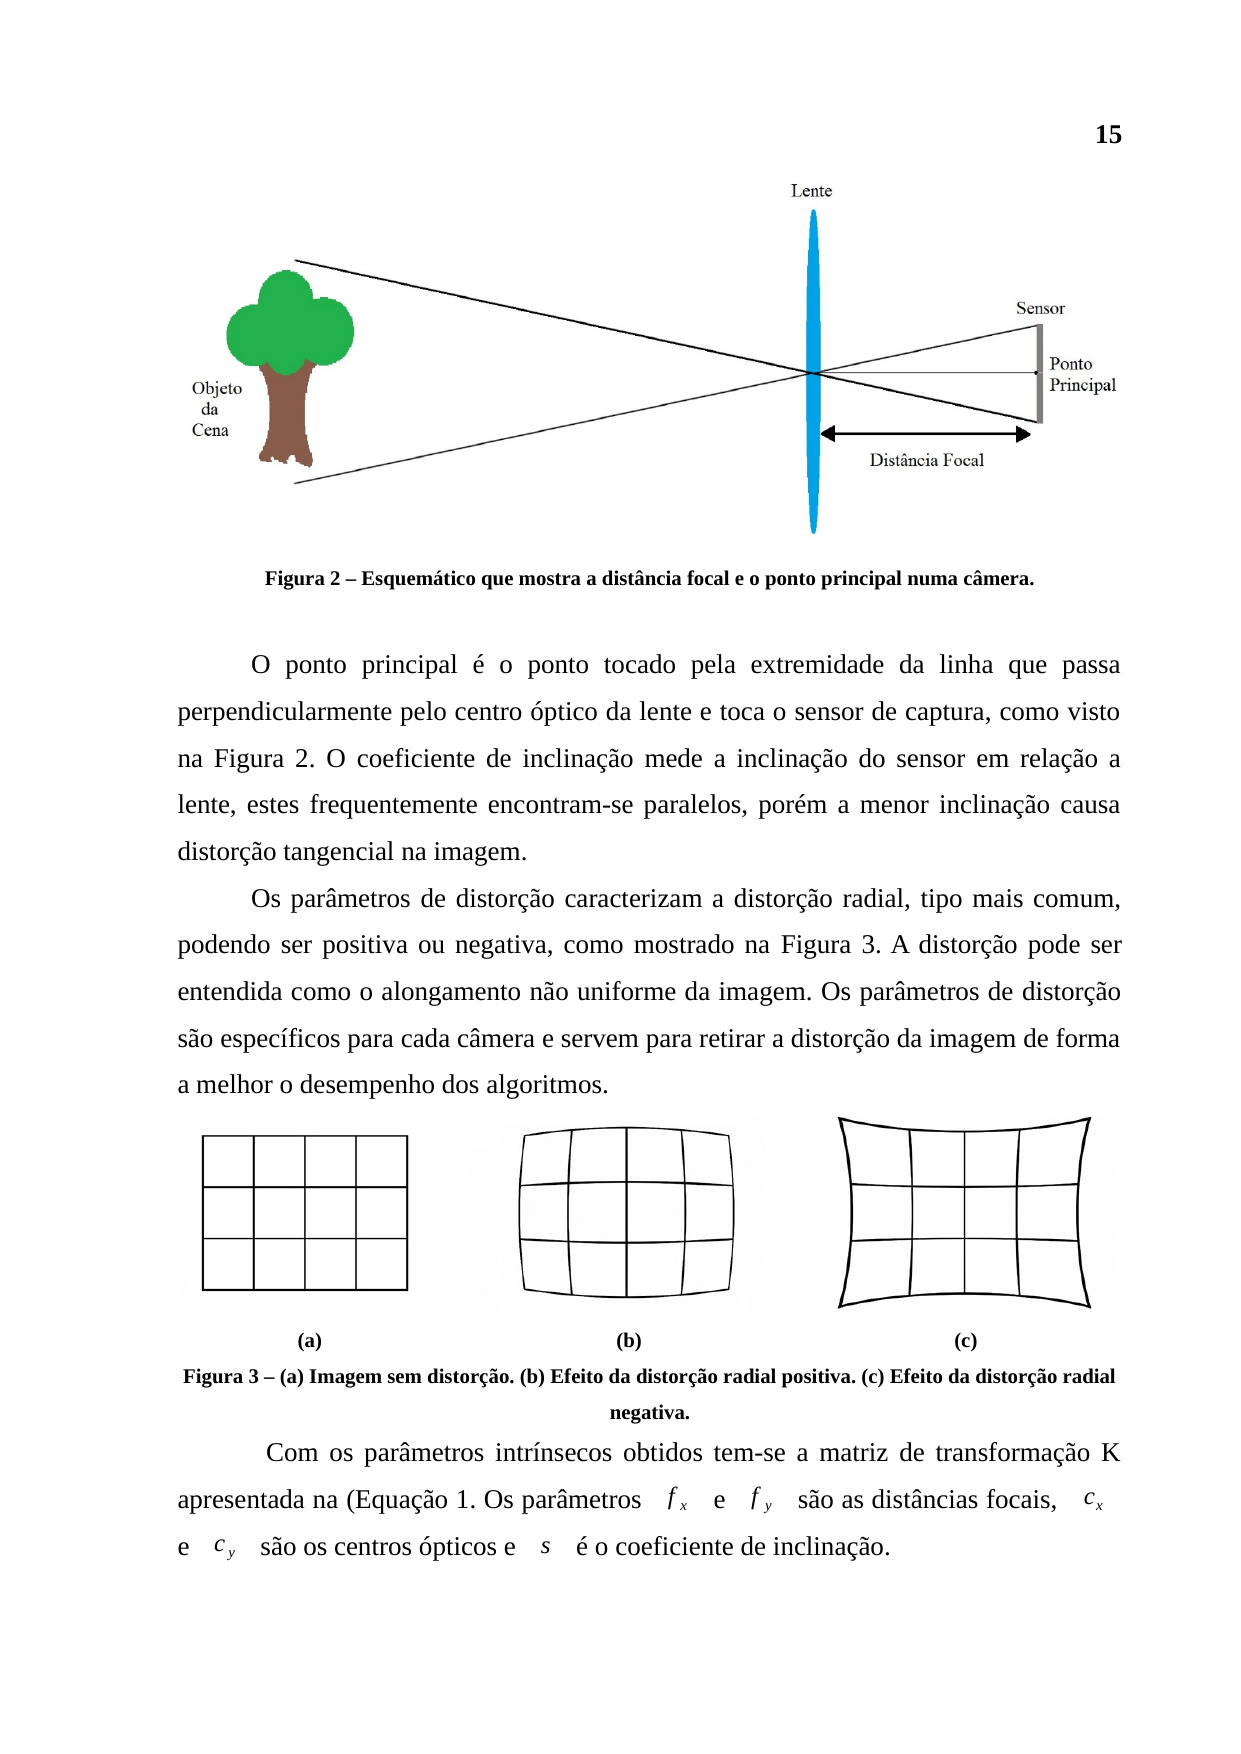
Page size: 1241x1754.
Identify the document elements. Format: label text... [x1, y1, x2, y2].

text O ponto principal é o ponto tocado pela extremidade da linha que passa perpendicularmente pelo centro óptico da lente e toca o sensor de captura, como visto na Figura 2. O coeficiente de inclinação mede a inclinação do sensor em relação a lente, estes frequentemente encontram-se paralelos, porém a menor inclinação causa distorção tangencial na imagem. [177, 648, 1122, 866]
picture [177, 1115, 1123, 1313]
text Figura 2 – Esquemático que mostra a distância focal e o ponto principal numa câmera. [177, 566, 1122, 590]
picture [177, 177, 1123, 551]
list (b) (c) [297, 1328, 1122, 1352]
text Os parâmetros de distorção caracterizam a distorção radial, tipo mais comum, podendo ser positiva ou negativa, como mostrado na Figura 3. A distorção pode ser entendida como o alongamento não uniforme da imagem. Os parâmetros de distorção são específicos para cada câmera e servem para retirar a distorção da imagem de forma a melhor o desempenho dos algoritmos. [177, 882, 1122, 1099]
text Figura 3 – (a) Imagem sem distorção. (b) Efeito da distorção radial positiva. (c) Efeito da distorção radial negativa. [177, 1364, 1122, 1424]
text Com os parâmetros intrínsecos obtidos tem-se a matriz de transformação K apresentada na (Equação 1. Os parâmetros e são as distâncias focais, e são os centros ópticos e é o coeficiente de inclinação. [177, 1436, 1122, 1561]
